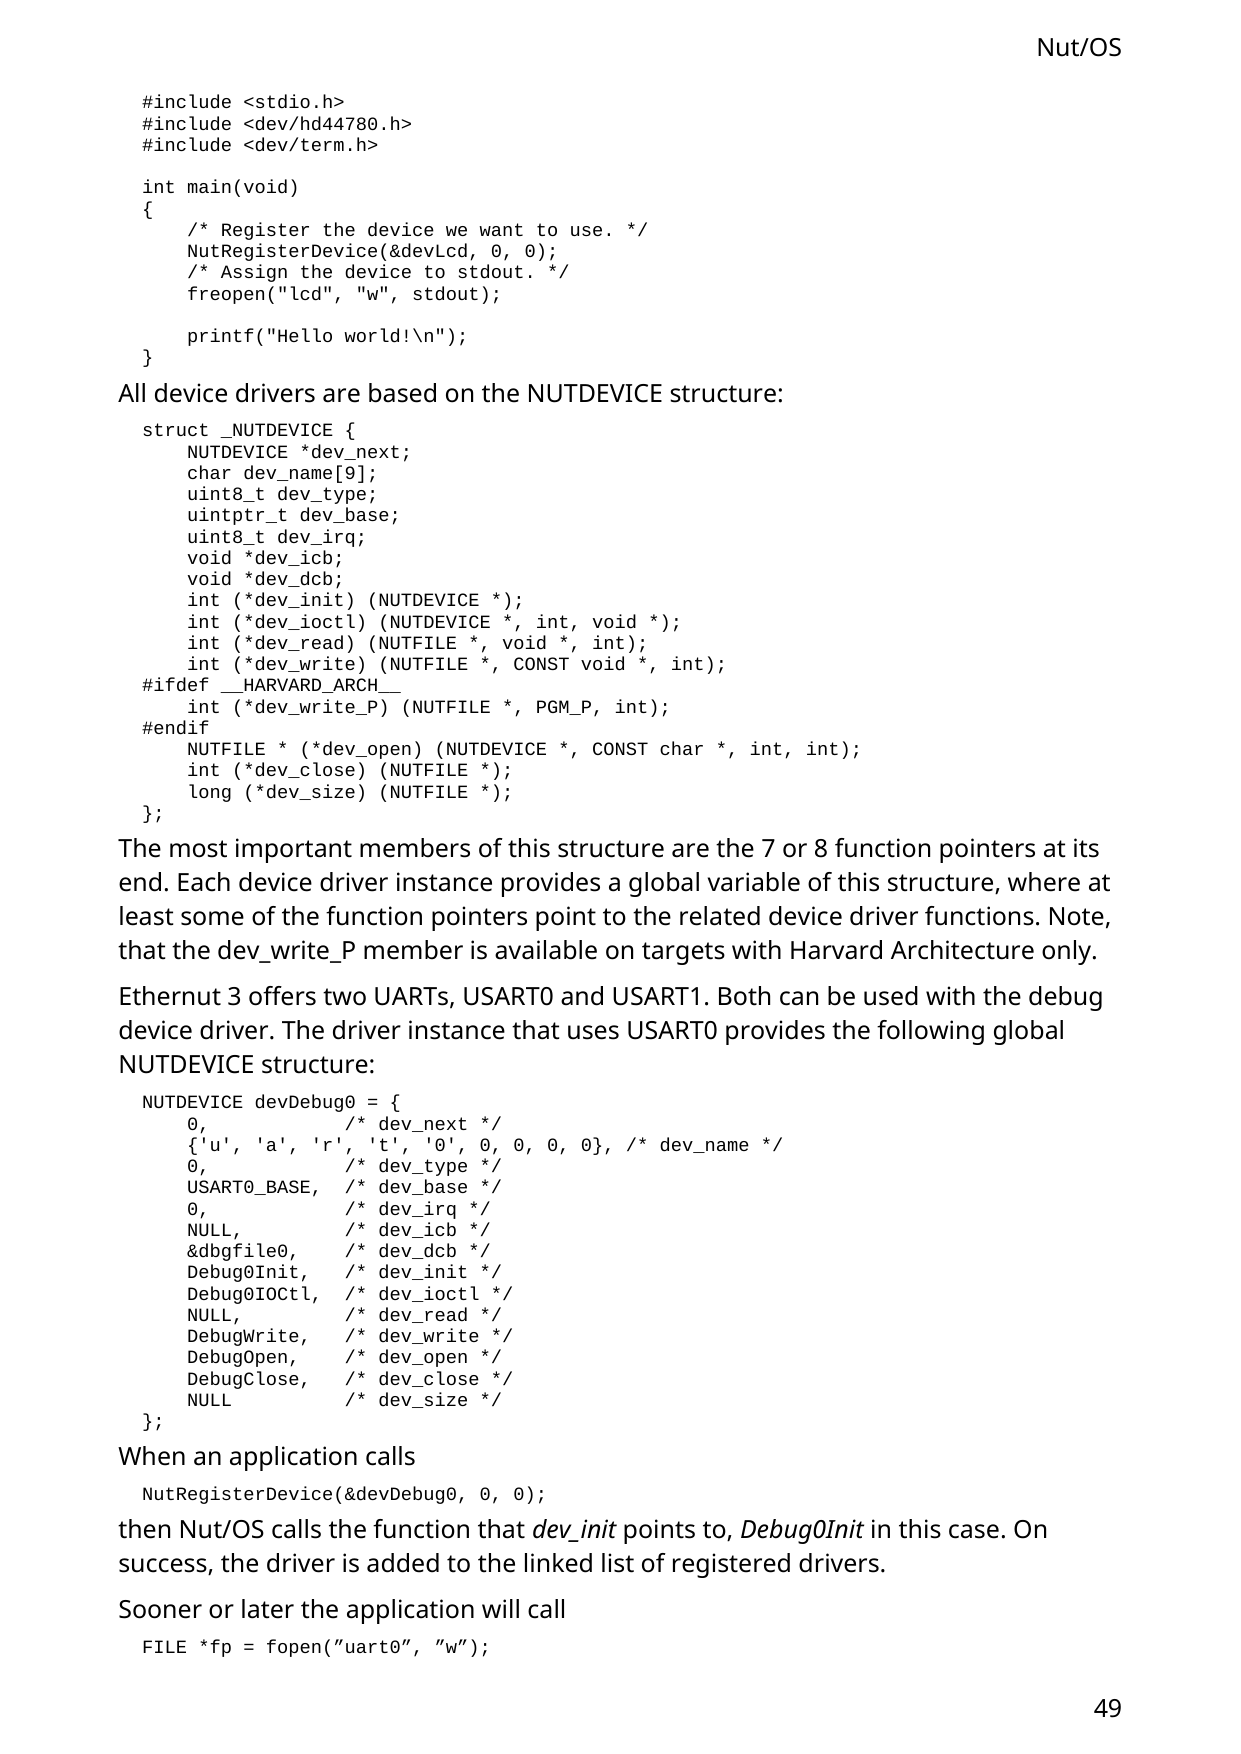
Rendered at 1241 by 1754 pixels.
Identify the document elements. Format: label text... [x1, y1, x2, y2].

text int (*dev_ioctl) (NUTDEVICE *, int, void *); [142, 612, 1122, 634]
text NULL, /* dev_read */ [142, 1306, 1122, 1327]
text All device drivers are based on the NUTDEVICE structure: [118, 375, 1122, 409]
text struct _NUTDEVICE { [142, 421, 1122, 442]
text NutRegisterDevice(&devDebug0, 0, 0); [142, 1485, 1122, 1506]
text Ethernut 3 offers two UARTs, USART0 and USART1. Both can be used with the debug device driver. The driver instance that uses USART0 provides the following global NUTDEVICE structure: [118, 979, 1122, 1081]
text 0, /* dev_irq */ [142, 1199, 1122, 1221]
text DebugOpen, /* dev_open */ [142, 1348, 1122, 1369]
text uintptr_t dev_base; [142, 506, 1122, 527]
text DebugWrite, /* dev_write */ [142, 1327, 1122, 1348]
text #include <stdio.h> #include <dev/hd44780.h> #include <dev/term.h> int main(void) { /* Register the device we want to use. */ NutRegisterDevice(&devLcd, 0, 0); /* Assign the device to stdout. */ freopen("lcd", "w", stdout); printf("Hello world!\n"); } [142, 93, 1122, 369]
text Debug0Init, /* dev_init */ [142, 1263, 1122, 1284]
text Sooner or later the application will call [118, 1592, 1122, 1626]
text int (*dev_close) (NUTFILE *); [142, 761, 1122, 782]
text char dev_name[9]; [142, 464, 1122, 485]
text }; [142, 1412, 1122, 1433]
text NUTFILE * (*dev_open) (NUTDEVICE *, CONST char *, int, int); [142, 740, 1122, 761]
text uint8_t dev_type; [142, 485, 1122, 506]
text int (*dev_read) (NUTFILE *, void *, int); [142, 634, 1122, 655]
text then Nut/OS calls the function that dev_init points to, Debug0Init in this case. On success, the driver is added to the linked list of registered drivers. [118, 1512, 1122, 1580]
text {'u', 'a', 'r', 't', '0', 0, 0, 0, 0}, /* dev_name */ [142, 1136, 1122, 1157]
text FILE *fp = fopen(”uart0”, ”w”); [142, 1638, 1122, 1659]
text When an application calls [118, 1439, 1122, 1473]
text NUTDEVICE devDebug0 = { [142, 1093, 1122, 1114]
text #ifdef __HARVARD_ARCH__ [142, 676, 1122, 697]
text void *dev_icb; [142, 549, 1122, 570]
text int (*dev_write) (NUTFILE *, CONST void *, int); [142, 655, 1122, 676]
text long (*dev_size) (NUTFILE *); [142, 782, 1122, 804]
text 0, /* dev_next */ [142, 1114, 1122, 1136]
text NULL, /* dev_icb */ [142, 1221, 1122, 1242]
text NUTDEVICE *dev_next; [142, 442, 1122, 464]
text Debug0IOCtl, /* dev_ioctl */ [142, 1284, 1122, 1306]
text uint8_t dev_irq; [142, 527, 1122, 549]
text NULL /* dev_size */ [142, 1391, 1122, 1412]
text void *dev_dcb; [142, 570, 1122, 591]
text &dbgfile0, /* dev_dcb */ [142, 1242, 1122, 1263]
text DebugClose, /* dev_close */ [142, 1369, 1122, 1391]
text 0, /* dev_type */ [142, 1157, 1122, 1178]
text The most important members of this structure are the 7 or 8 function pointers at its end. Each device driver instance provides a global variable of this structure, where at least some of the function pointers point to the related device driver functions. Note, that the dev_write_P member is available on targets with Harvard Architecture only. [118, 831, 1122, 967]
text #endif [142, 719, 1122, 740]
text USART0_BASE, /* dev_base */ [142, 1178, 1122, 1199]
text int (*dev_init) (NUTDEVICE *); [142, 591, 1122, 612]
text int (*dev_write_P) (NUTFILE *, PGM_P, int); [142, 697, 1122, 719]
text }; [142, 804, 1122, 825]
